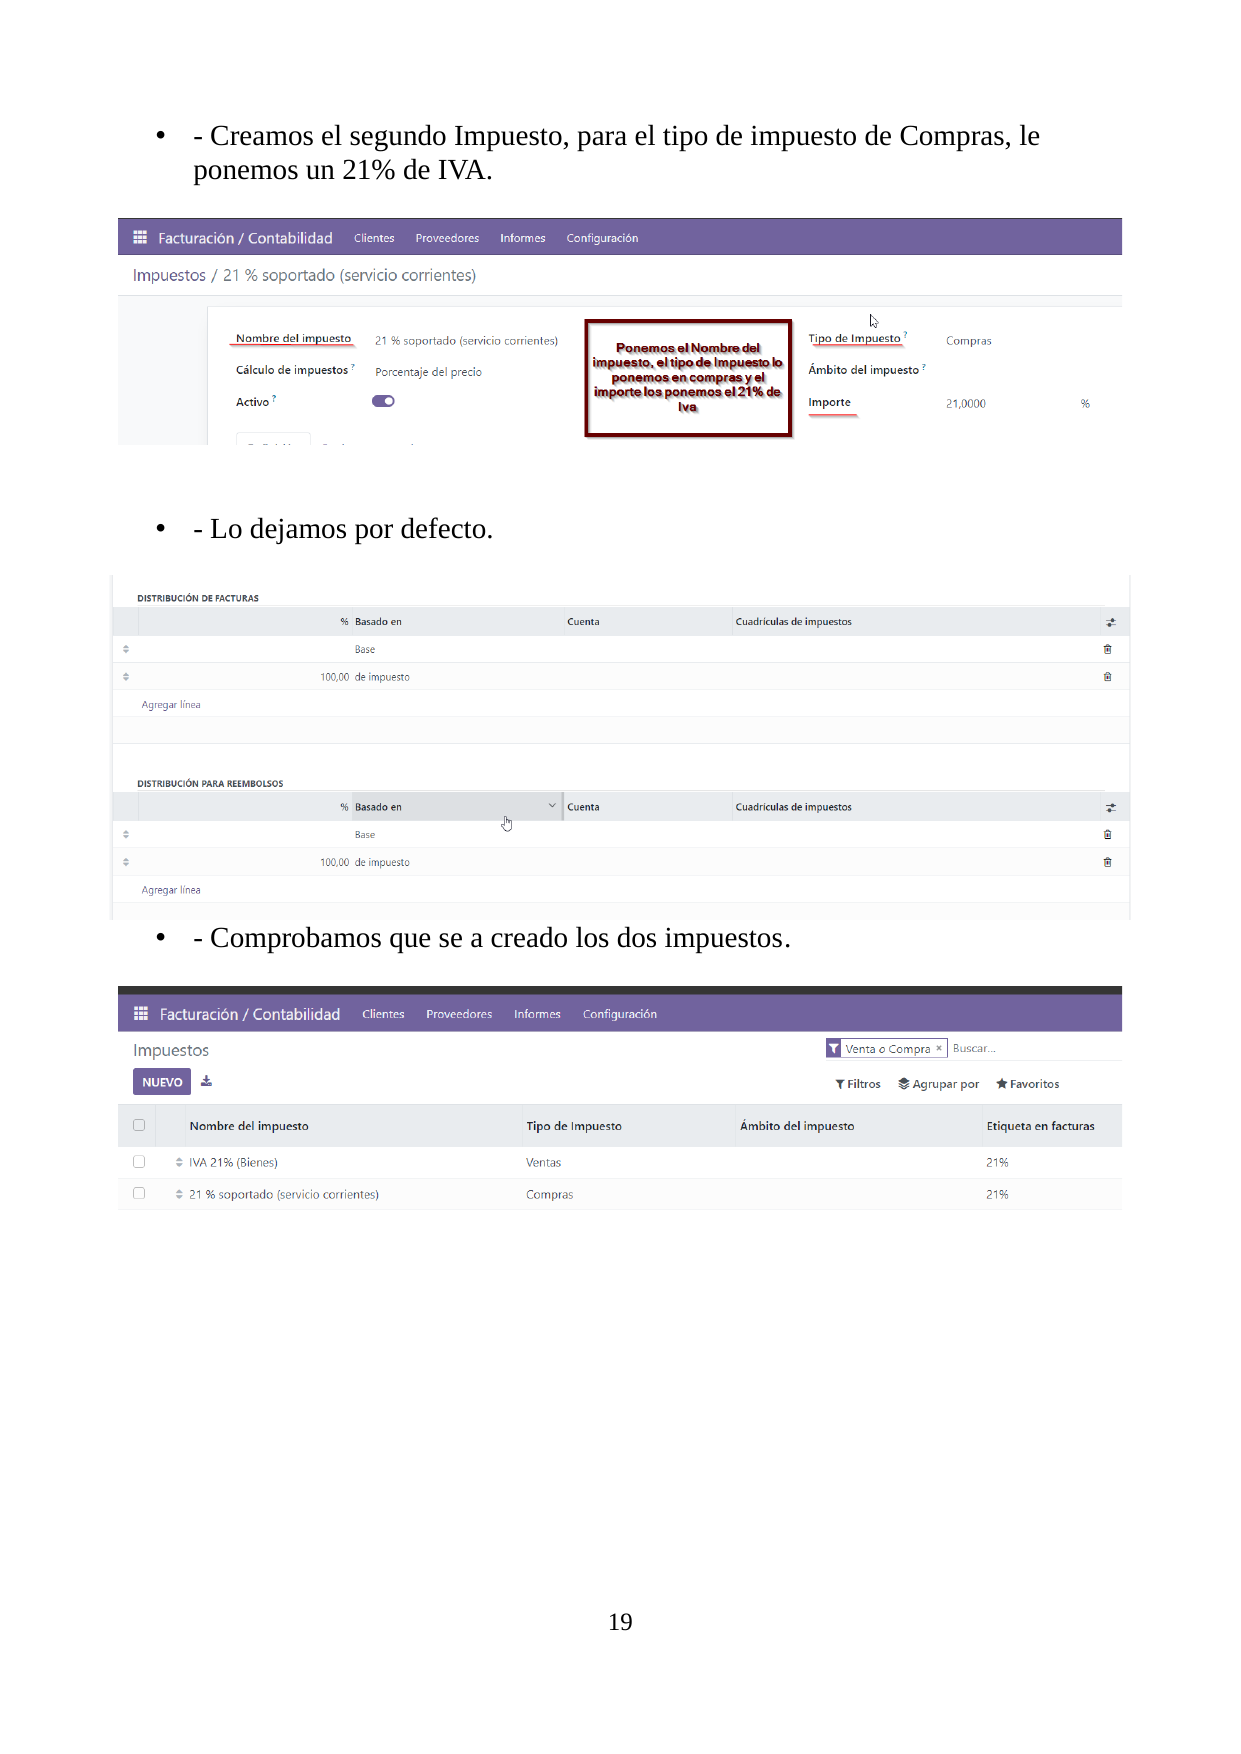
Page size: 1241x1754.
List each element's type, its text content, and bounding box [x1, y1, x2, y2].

list - Comprobamos que se a creado los dos impuestos . [156, 920, 1122, 953]
list - Lo dejamos por defecto. [156, 511, 1122, 545]
picture [109, 575, 1131, 920]
picture [118, 986, 1123, 1221]
list - Creamos el segundo Impuesto, para el tipo de impuesto de Compras, le ponemos un 21% de IVA. [156, 118, 1122, 185]
picture [118, 218, 1123, 445]
list [156, 545, 1122, 575]
